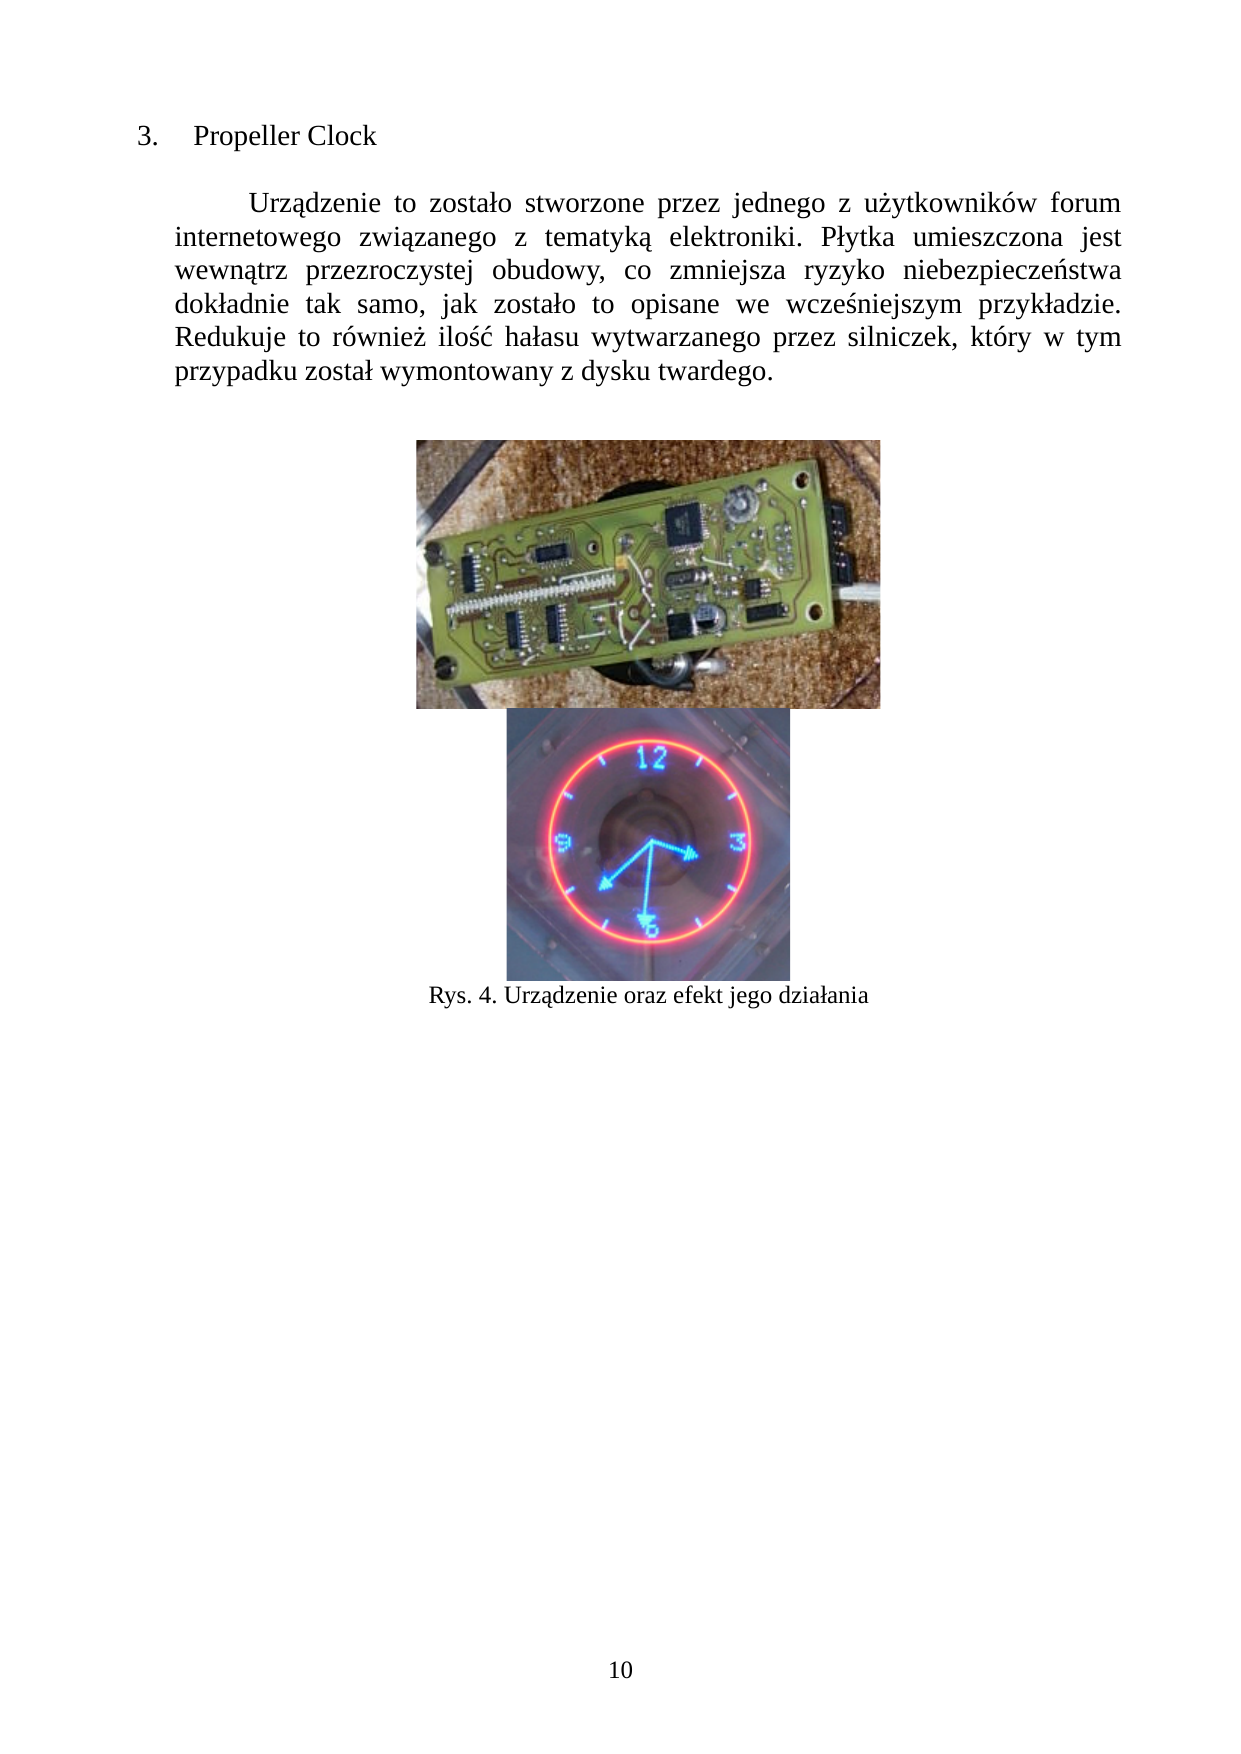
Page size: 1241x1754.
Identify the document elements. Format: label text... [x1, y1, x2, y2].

picture [416, 440, 881, 981]
list Rys. 4. Urządzenie oraz efekt jego działania [277, 980, 1020, 1009]
list Urządzenie to zostało stworzone przez jednego z użytkowników forum internetowego związanego z tematyką elektroniki. Płytka umieszczona jest wewnątrz przezroczystej obudowy, co zmniejsza ryzyko niebezpieczeństwa dokładnie tak samo, jak zostało to opisane we wcześniejszym przykładzie. Redukuje to również ilość hałasu wytwarzanego przez silniczek, który w tym przypadku został wymontowany z dysku twardego. [137, 185, 1122, 386]
list Propeller Clock [137, 118, 1122, 152]
